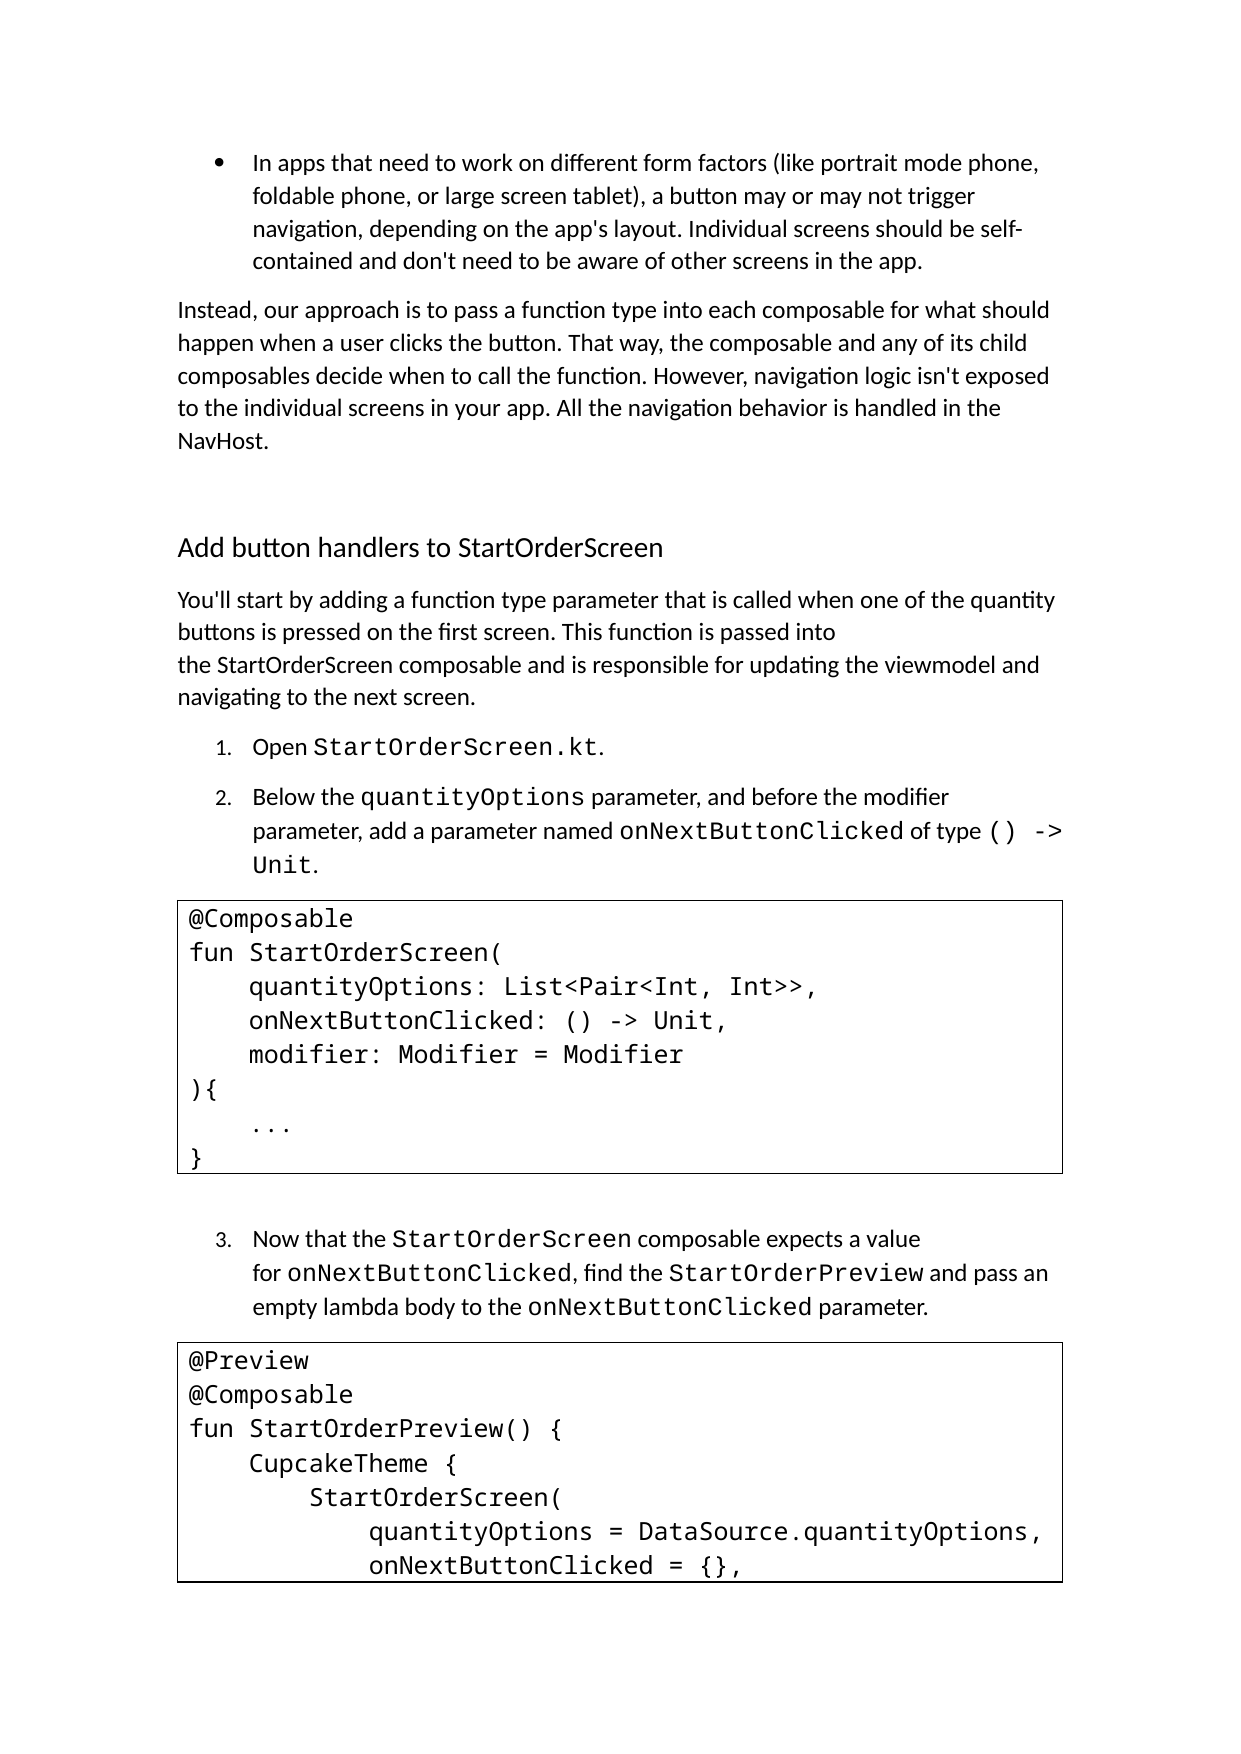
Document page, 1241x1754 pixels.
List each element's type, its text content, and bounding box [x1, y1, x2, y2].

list In apps that need to work on different form factors (like portrait mode phone, foldable phone, or large screen tablet), a button may or may not trigger navigation, depending on the app's layout. Individual screens should be self-contained and don't need to be aware of other screens in the app. [215, 148, 1063, 276]
table_header @Preview @Composable fun StartOrderPreview() { CupcakeTheme { StartOrderScreen( quantityOptions = DataSource.quantityOptions, onNextButtonClicked = {}, [178, 1343, 1062, 1581]
table_header @Composable fun StartOrderScreen( quantityOptions: List<Pair<Int, Int>>, onNextButtonClicked: () -> Unit, modifier: Modifier = Modifier ){ ... } [178, 901, 1062, 1173]
list Now that the StartOrderScreen composable expects a value for onNextButtonClicked, find the StartOrderPreview and pass an empty lambda body to the onNextButtonClicked parameter. [215, 1224, 1063, 1323]
list Open StartOrderScreen.kt. [215, 731, 1063, 763]
text Instead, our approach is to pass a function type into each composable for what should happen when a user clicks the button. That way, the composable and any of its child composables decide when to call the function. However, navigation logic isn't exposed to the individual screens in your app. All the navigation behavior is handled in the NavHost. [177, 295, 1063, 456]
text You'll start by adding a function type parameter that is called when one of the quantity buttons is pressed on the first screen. This function is passed into the StartOrderScreen composable and is responsible for updating the viewmodel and navigating to the next screen. [177, 584, 1063, 712]
list Below the quantityOptions parameter, and before the modifier parameter, add a parameter named onNextButtonClicked of type () -> Unit. [215, 781, 1063, 881]
text Add button handlers to StartOrderScreen [177, 529, 1063, 565]
